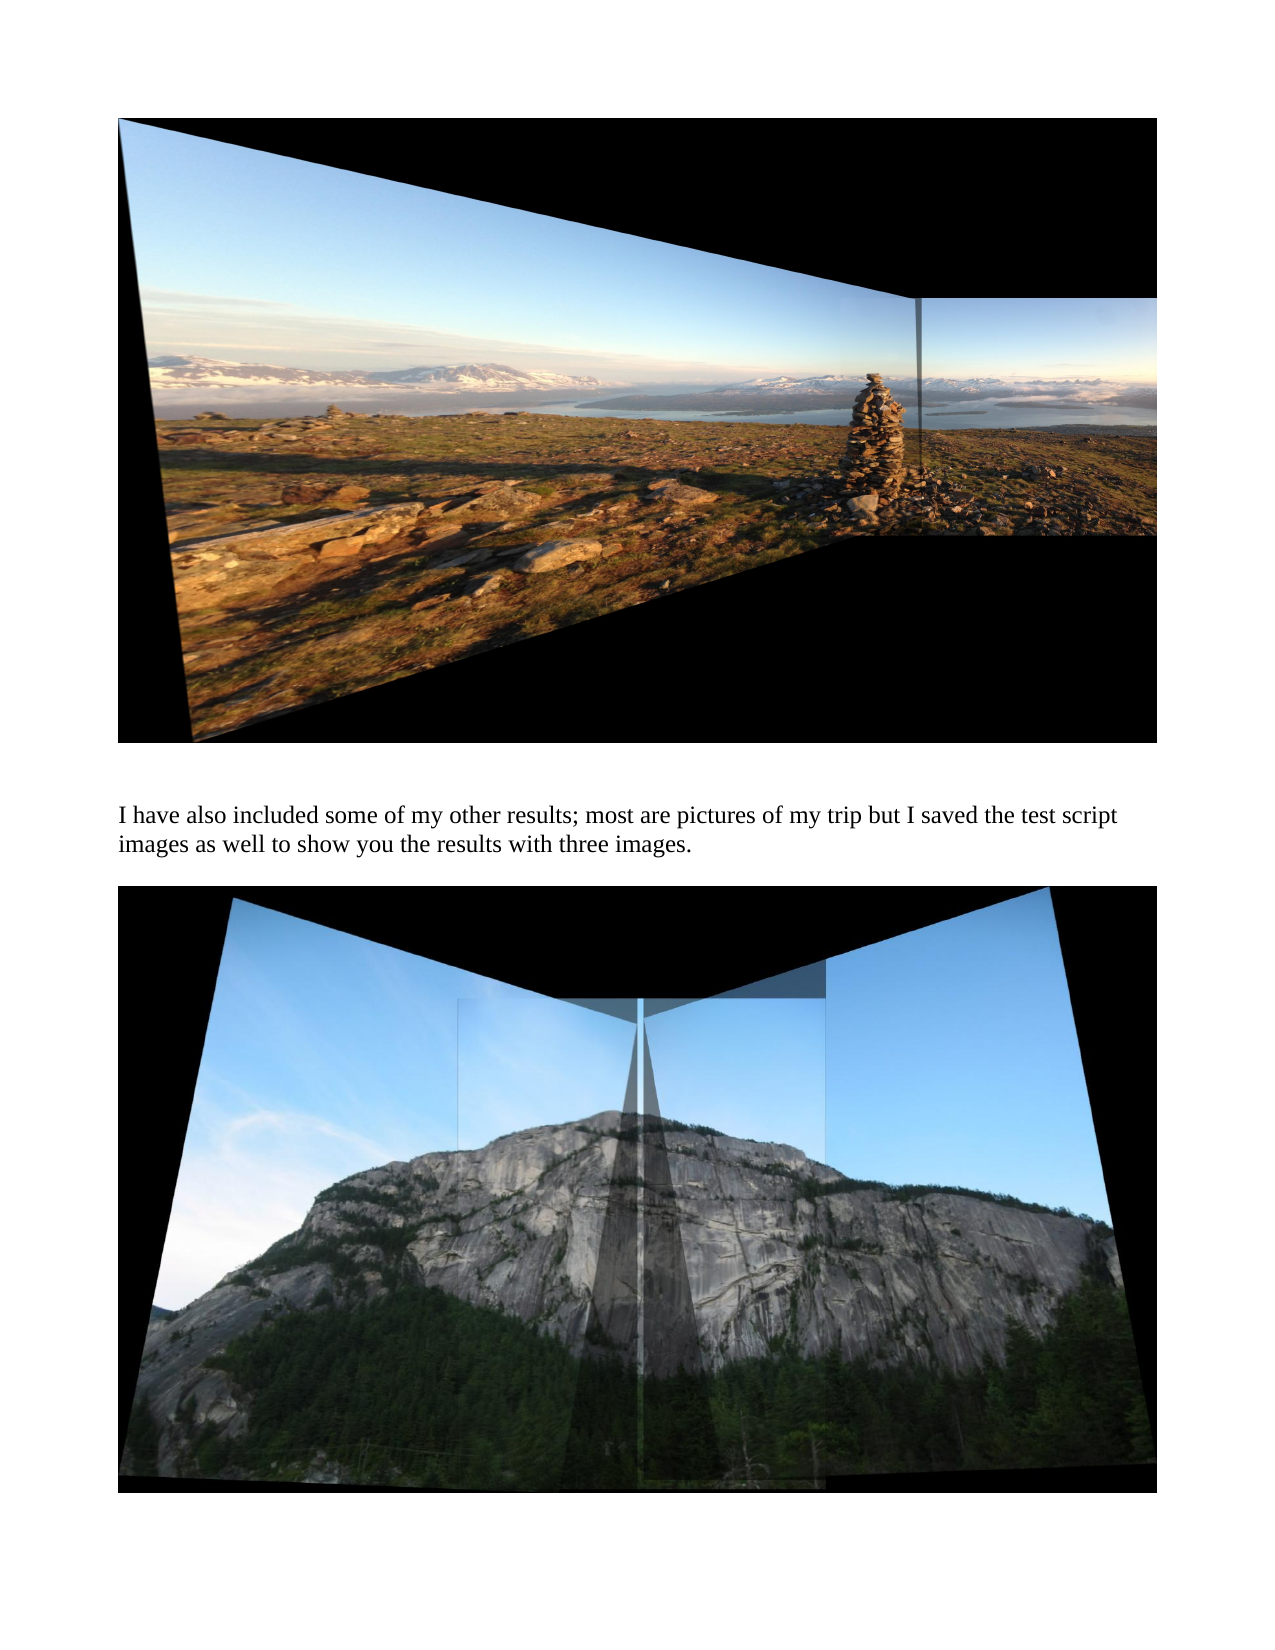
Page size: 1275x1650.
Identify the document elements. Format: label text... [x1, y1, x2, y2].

picture [118, 886, 1157, 1493]
picture [118, 118, 1157, 743]
text I have also included some of my other results; most are pictures of my trip but I saved the test script images as well to show you the results with three images. [118, 800, 1157, 857]
